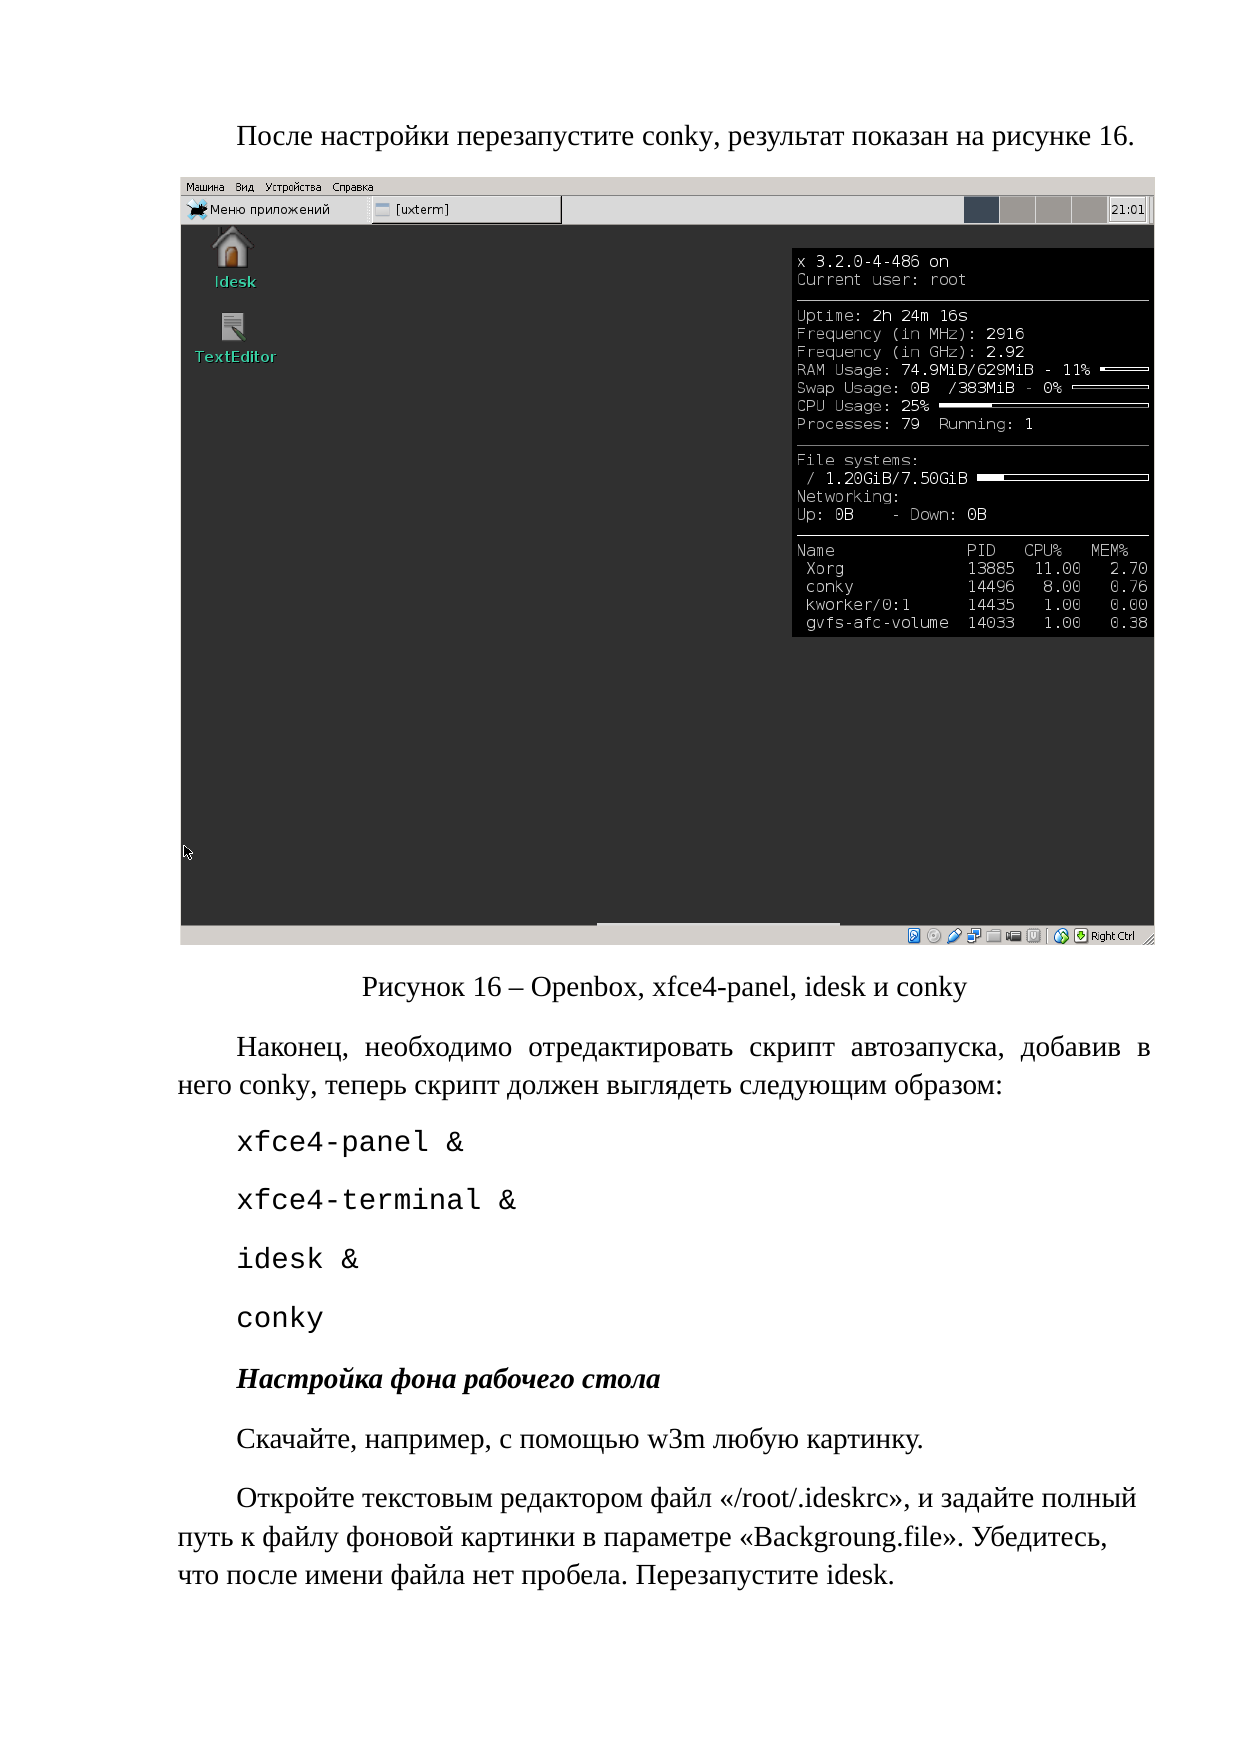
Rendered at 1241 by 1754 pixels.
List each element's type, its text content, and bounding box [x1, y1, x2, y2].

text xfce4-panel & [177, 1127, 1152, 1160]
text idesk & [177, 1244, 1152, 1277]
text Наконец, необходимо отредактировать скрипт автозапуска, добавив в него conky, теперь скрипт должен выглядеть следующим образом: [177, 1029, 1152, 1101]
text После настройки перезапустите conky, результат показан на рисунке 16. [177, 118, 1152, 152]
text Рисунок 16 – Openbox, xfce4-panel, idesk и conky [177, 969, 1152, 1003]
text xfce4-terminal & [177, 1185, 1152, 1218]
text conky [177, 1303, 1152, 1336]
text Настройка фона рабочего стола [177, 1362, 1152, 1395]
text Откройте текстовым редактором файл «/root/.ideskrc», и задайте полный путь к файлу фоновой картинки в параметре «Backgroung.file». Убедитесь, что после имени файла нет пробела. Перезапустите idesk. [177, 1480, 1152, 1591]
text Скачайте, например, с помощью w3m любую картинку. [177, 1421, 1152, 1454]
picture [180, 177, 1155, 945]
